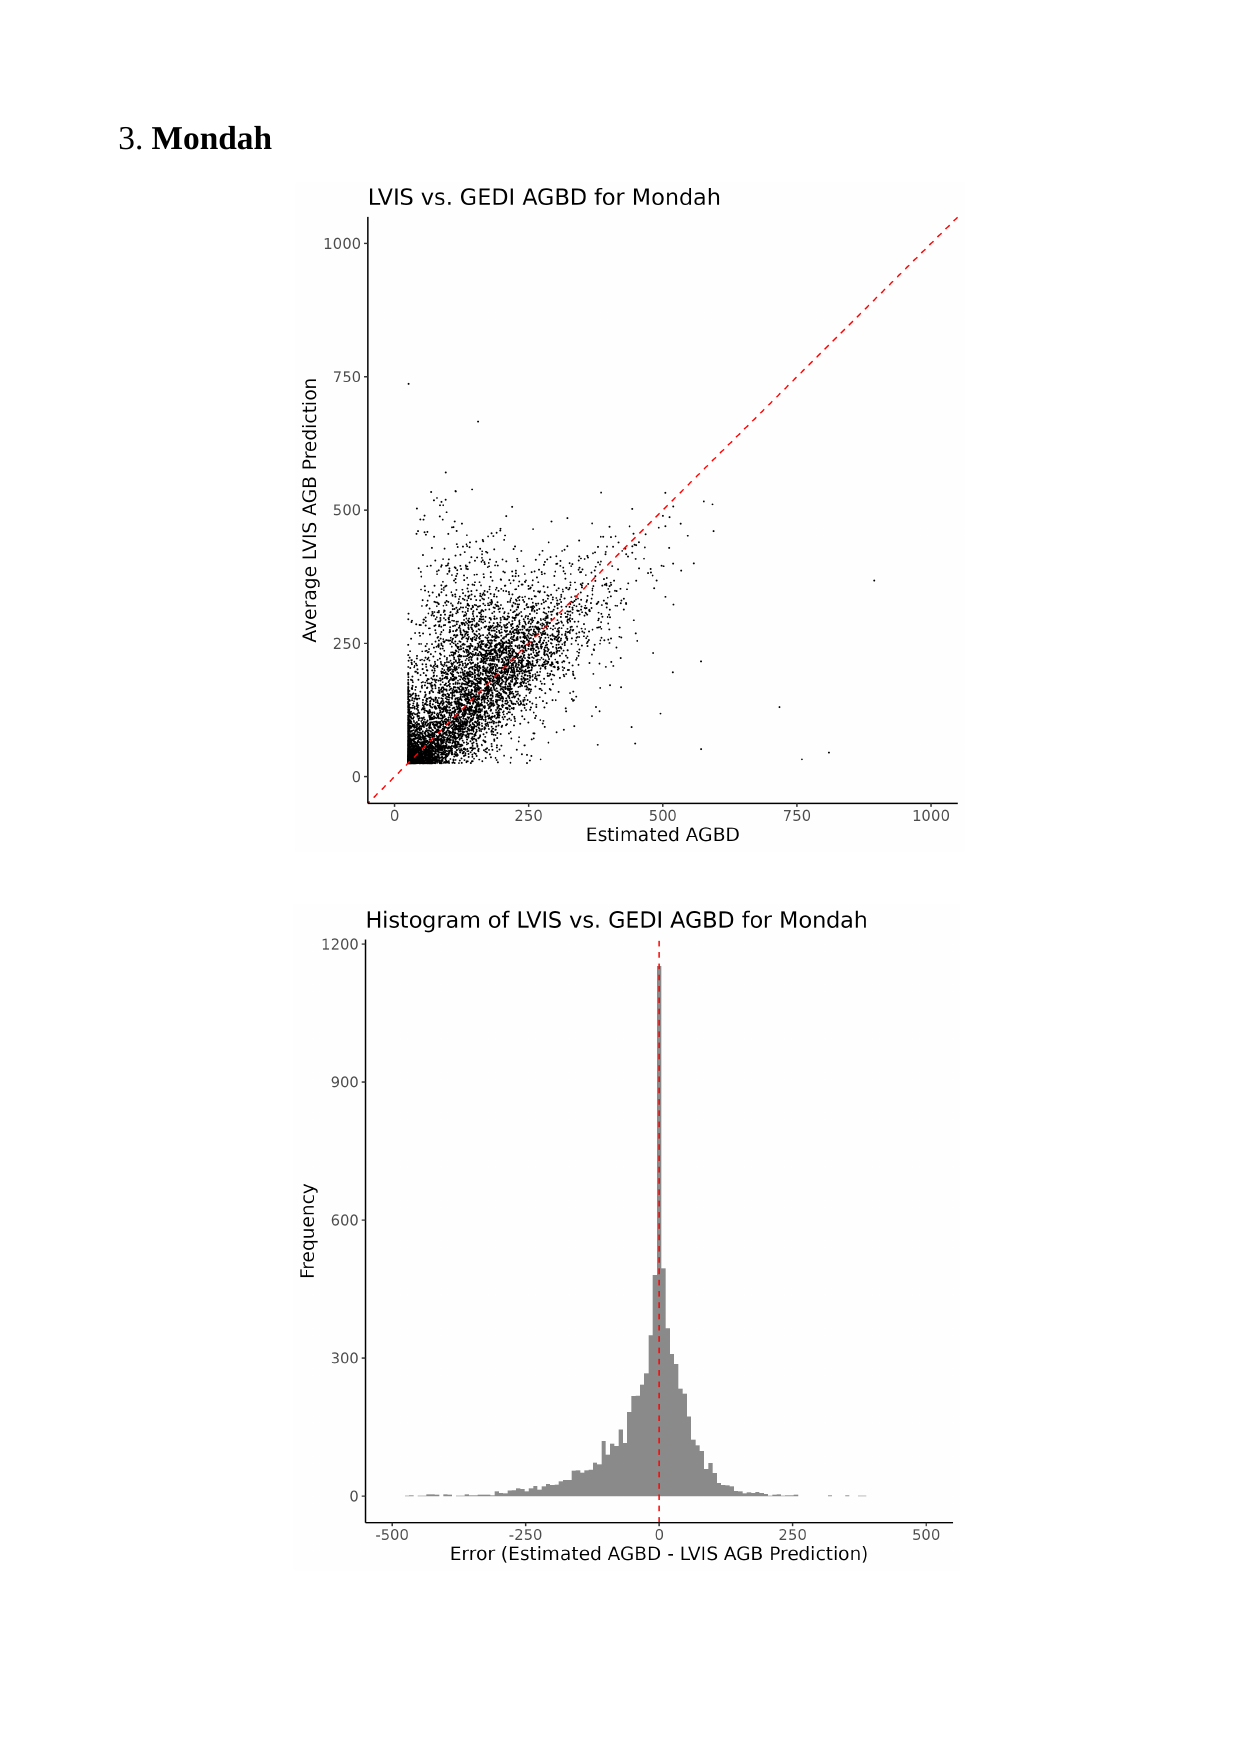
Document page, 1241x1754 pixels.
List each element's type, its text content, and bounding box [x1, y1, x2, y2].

picture [293, 904, 960, 1571]
picture [295, 182, 965, 852]
text 3. Mondah [118, 118, 1122, 156]
